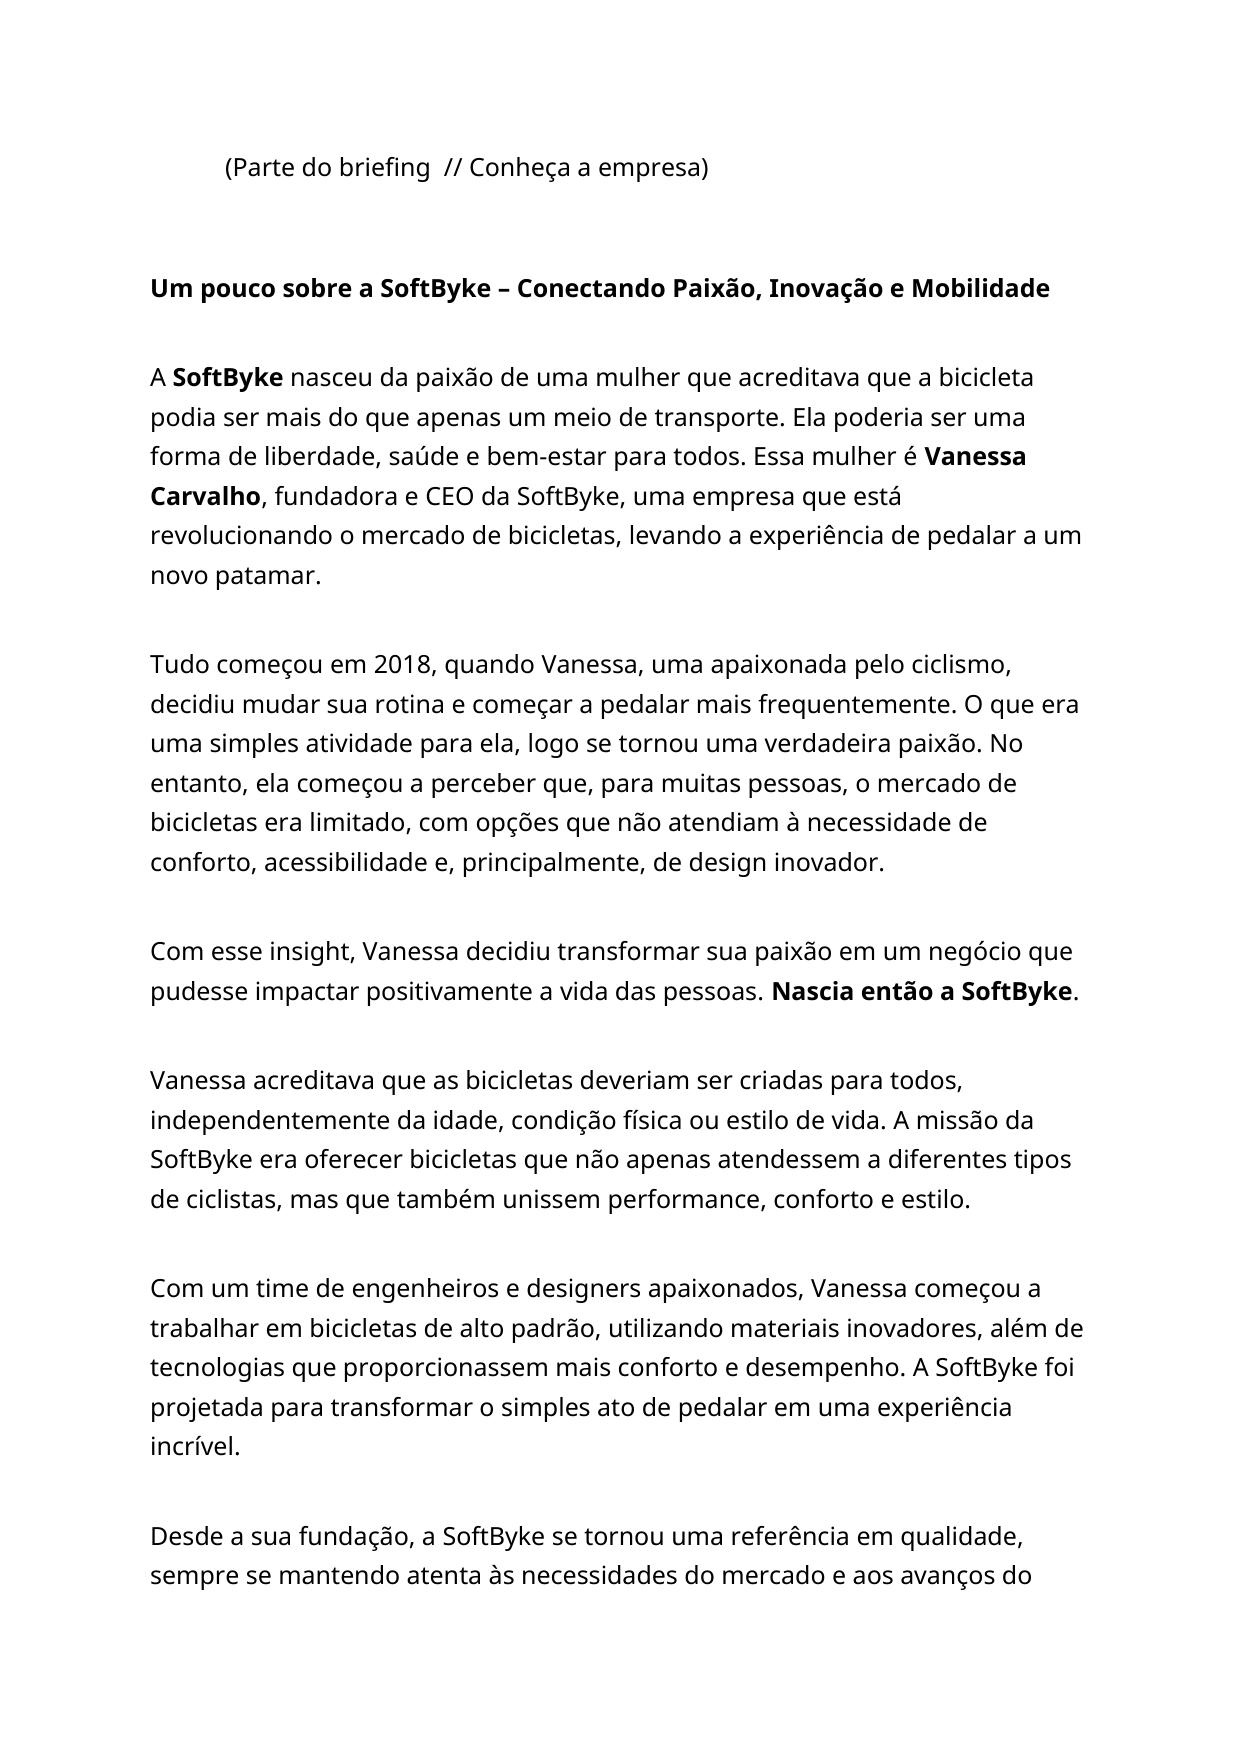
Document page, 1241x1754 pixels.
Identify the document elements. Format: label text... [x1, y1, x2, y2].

text Vanessa acreditava que as bicicletas deveriam ser criadas para todos, independentemente da idade, condição física ou estilo de vida. A missão da SoftByke era oferecer bicicletas que não apenas atendessem a diferentes tipos de ciclistas, mas que também unissem performance, conforto e estilo. [150, 1063, 1090, 1215]
text Um pouco sobre a SoftByke – Conectando Paixão, Inovação e Mobilidade [150, 271, 1090, 305]
text Com um time de engenheiros e designers apaixonados, Vanessa começou a trabalhar em bicicletas de alto padrão, utilizando materiais inovadores, além de tecnologias que proporcionassem mais conforto e desempenho. A SoftByke foi projetada para transformar o simples ato de pedalar em uma experiência incrível. [150, 1271, 1090, 1463]
text Com esse insight, Vanessa decidiu transformar sua paixão em um negócio que pudesse impactar positivamente a vida das pessoas. Nascia então a SoftByke. [150, 934, 1090, 1007]
list (Parte do briefing // Conheça a empresa) [225, 150, 1090, 184]
text A SoftByke nasceu da paixão de uma mulher que acreditava que a bicicleta podia ser mais do que apenas um meio de transporte. Ela poderia ser uma forma de liberdade, saúde e bem-estar para todos. Essa mulher é Vanessa Carvalho, fundadora e CEO da SoftByke, uma empresa que está revolucionando o mercado de bicicletas, levando a experiência de pedalar a um novo patamar. [150, 360, 1090, 592]
text Tudo começou em 2018, quando Vanessa, uma apaixonada pelo ciclismo, decidiu mudar sua rotina e começar a pedalar mais frequentemente. O que era uma simples atividade para ela, logo se tornou uma verdadeira paixão. No entanto, ela começou a perceber que, para muitas pessoas, o mercado de bicicletas era limitado, com opções que não atendiam à necessidade de conforto, acessibilidade e, principalmente, de design inovador. [150, 647, 1090, 878]
text Desde a sua fundação, a SoftByke se tornou uma referência em qualidade, sempre se mantendo atenta às necessidades do mercado e aos avanços do [150, 1518, 1090, 1592]
